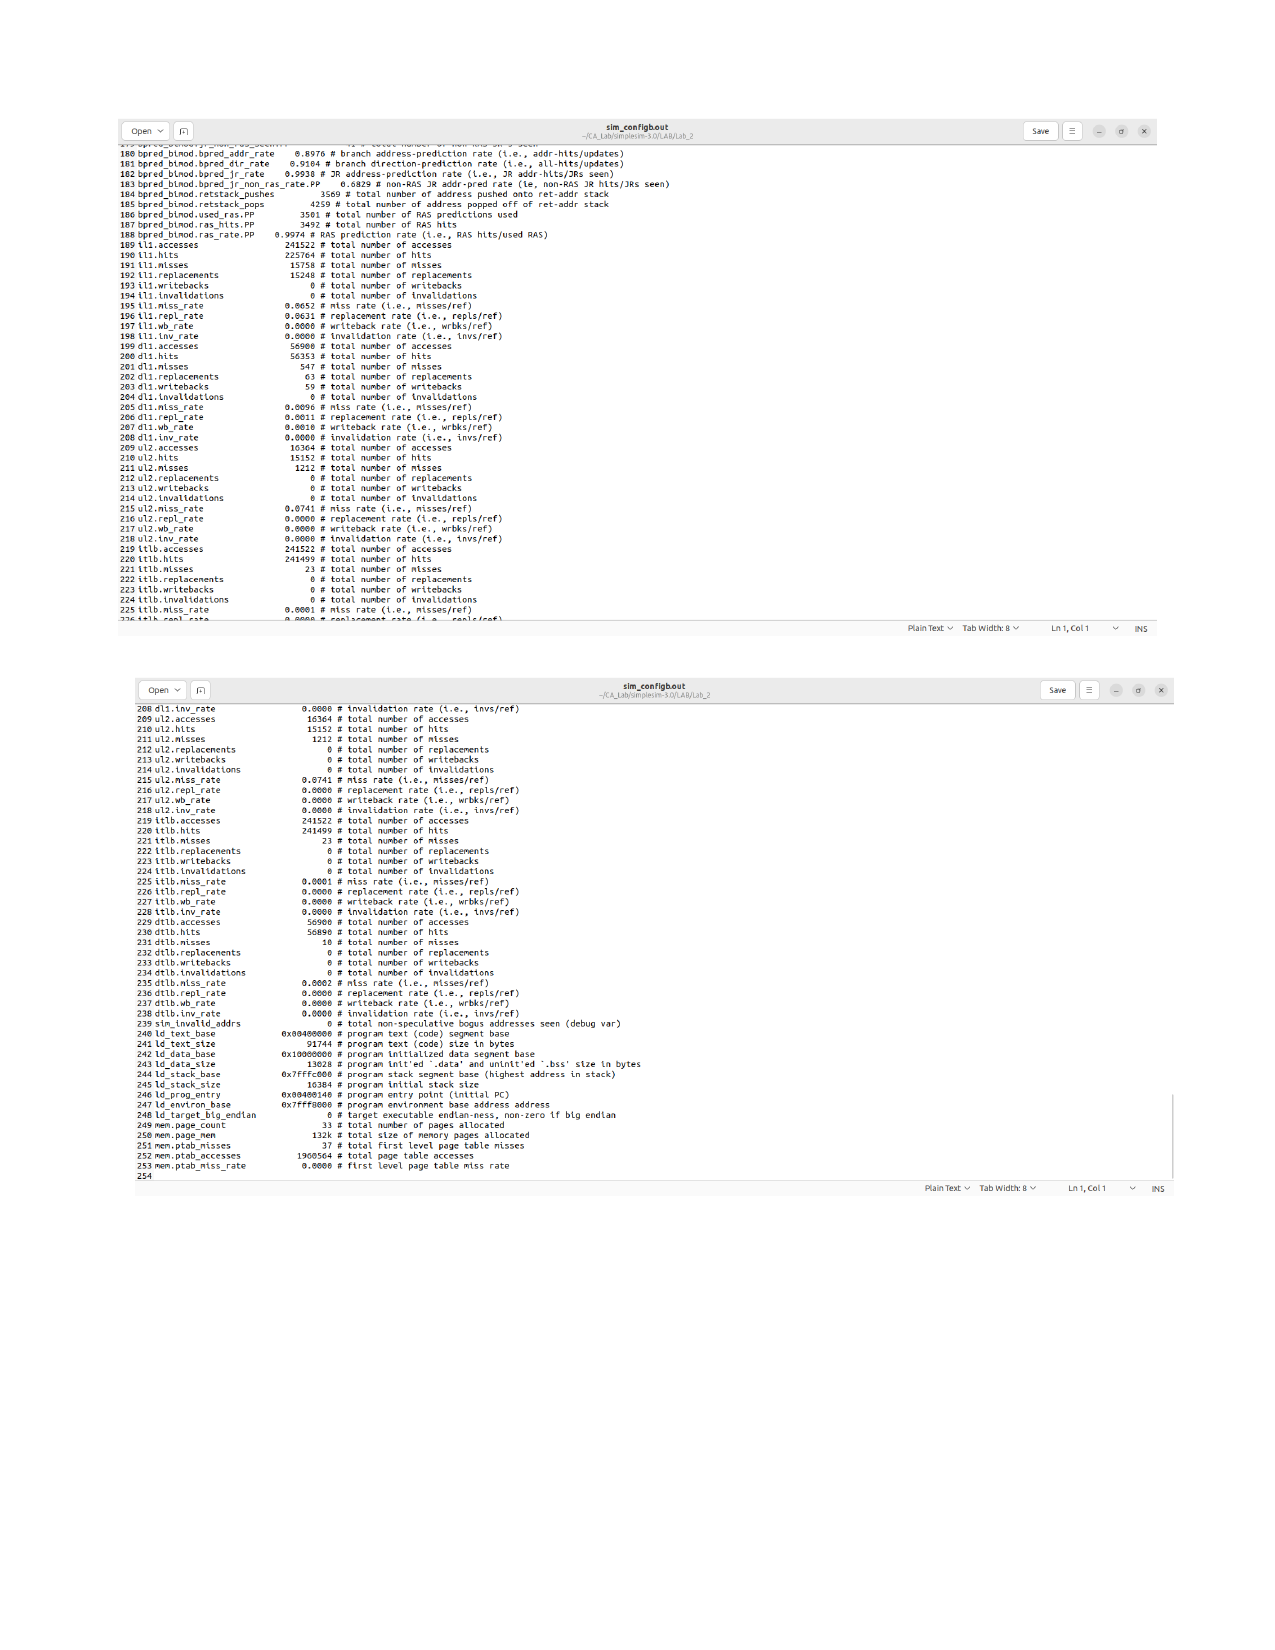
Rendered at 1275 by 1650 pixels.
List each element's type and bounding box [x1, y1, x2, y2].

picture [118, 118, 1157, 636]
picture [135, 677, 1174, 1196]
